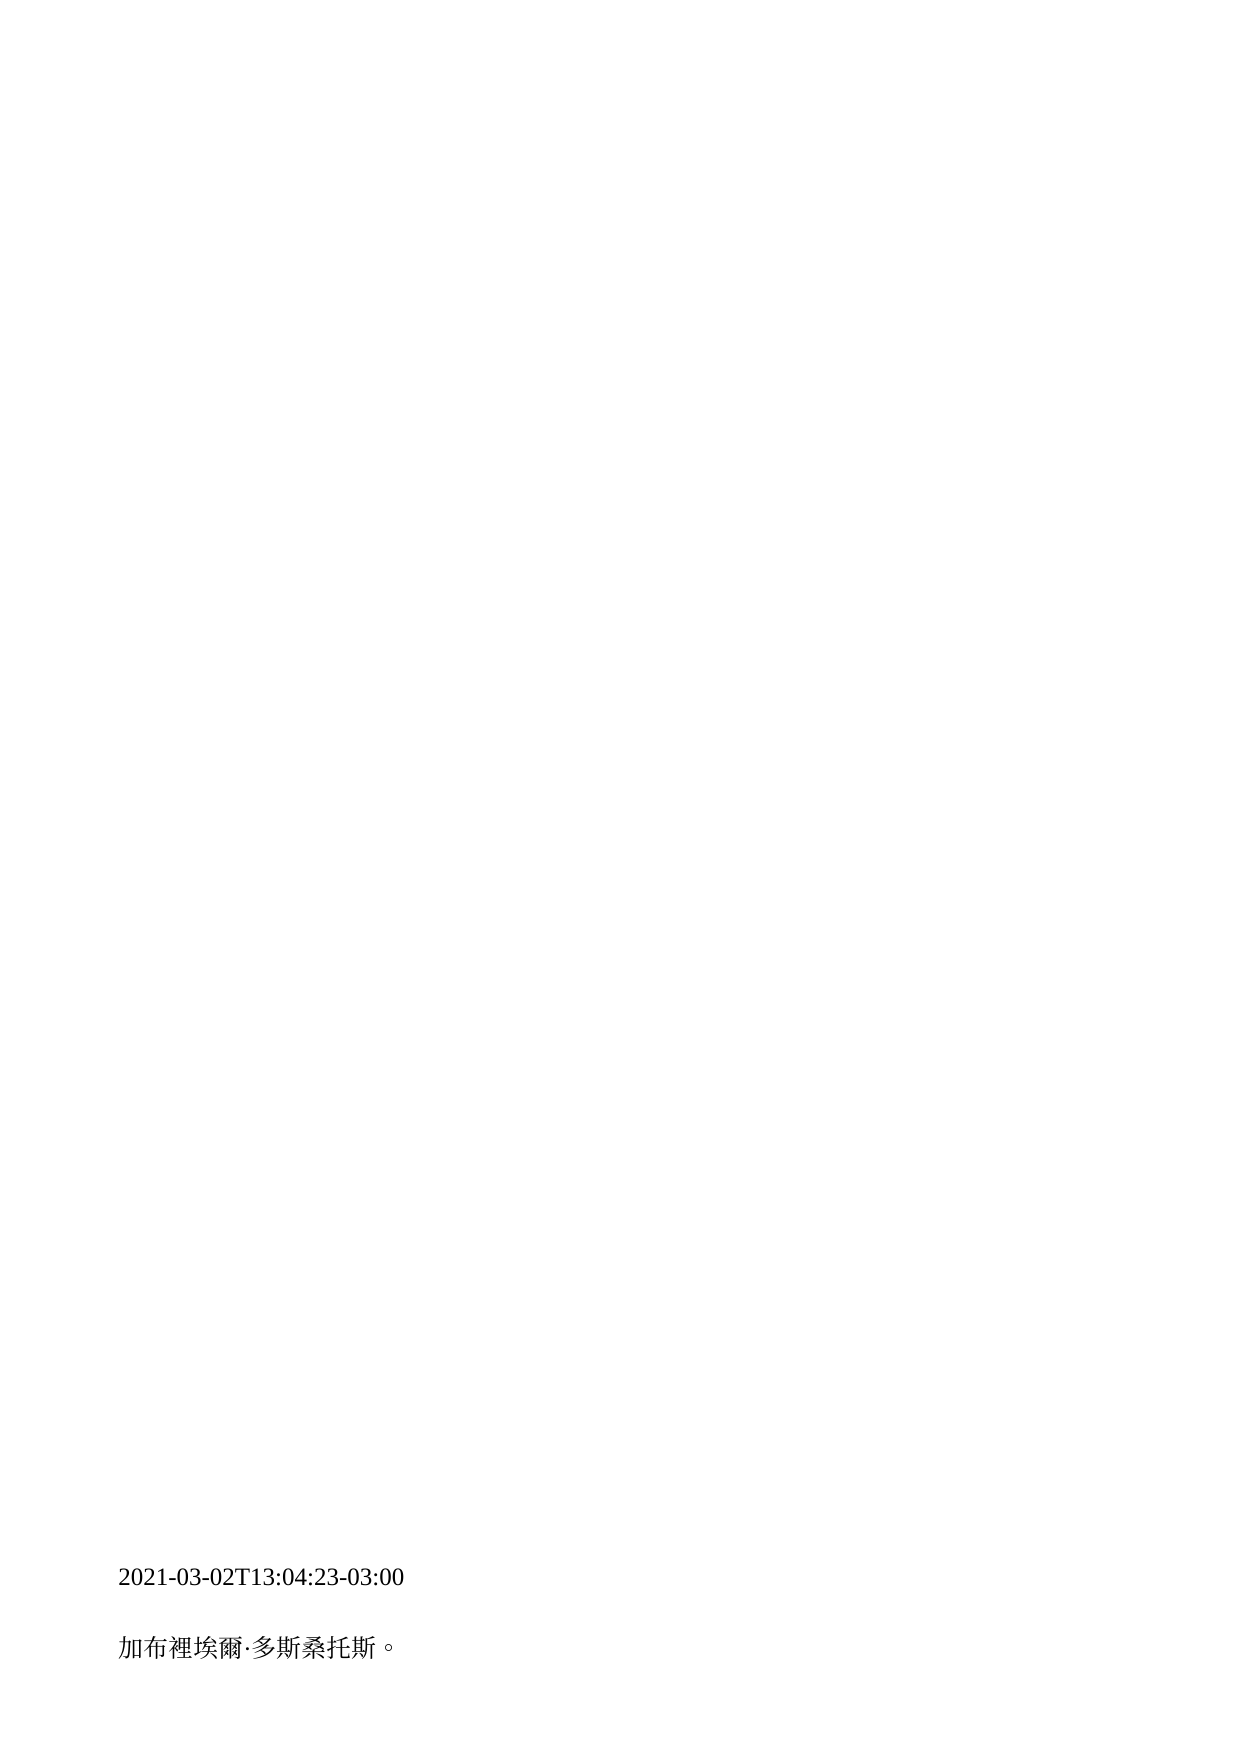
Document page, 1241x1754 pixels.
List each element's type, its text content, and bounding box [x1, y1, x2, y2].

text 2021-03-02T13:04:23-03:00 加布裡埃爾·多斯桑托斯。 ['/images/0-2021/03/國家/抗議-韋伯。'，'/images/0-2021/03/national/1 is arilson~santiago-21309594.webp'] 工人被下院議員打死後，群眾封閉了道路。照片：複製品。 里約大都會區聖貢薩洛Tribobo區Palha Seca社群居民關閉了連線大都會區和里約州北部的RJ-106公路。在2月28日週日下午的示威活動中，當地居民對另一名年輕工人的死亡感到憤怒，他們放火焚燒輪胎並封鎖道路。 兩個方向的交通都停止了，直到凌晨5:30左右才被放行，警察不得不趕到現場。 抗議是針對21歲的阿里森聖地亞哥的死亡。2002年2月28日凌晨5點半左右，阿里森在一位朋友的工作車內被謀殺，兩人前往這名年輕人擔任加油站服務員的加油站。這名年輕人獲救後被送往阿爾貝託託雷斯州立醫院（熱火隊），但他沒有抵抗自己的傷勢。 武警在社群內開槍的同時，阿里森也被槍殺，照片上顯示的是一個安全攝像頭。在照片中，警察似乎在射殺幾名騎摩托車的年輕人。 阿里爾森的妹妹安娜·卡羅萊納在醫學法律研究所譴責總理對聖貢卡爾沃社群居民實施的恐怖例行行動，根據她的槍聲和清晨的突襲是軍方在該地區的行動。 21歲的阿里森·聖地亞哥（Arilson Santiago）在上班途中被社群內的警察開槍打死。照片：複製品。 “什麼時候結束，我的上帝？工人快死了，我弟弟21歲。他要工作三個月了。什麼時候結束？殺死無辜的人。不是流彈。子彈就是在那裡發現的。那是一生中只有一次的致命一擊，每天早上五點三十六分他們都在那裡。他們每天都向你開槍。星期天，星期六，一週中的某一天。。。他們在那裡很常見。如果是在上課時間呢？昨天是一天，明天可能是兩三天，什麼時候結束？”妹妹生氣地說。 這位修女還要求伸張正義，並要求懲罰殺害阿里森的凶手“我要伸張正義！我哥哥不是流浪漢！他是個勤奮的人，誠實！”他總結道。 這名年輕人的父親阿里斯蒂德·平託（Aristides Pinto）說，沒有交火，只有警察在他兒子被殺時開槍：“沒有交火，只有警察開槍抓住了我兒子。我甚至不能報告那一刻是什麼樣子，”受害者的父親說。 在葬禮上，年輕人的叔叔反抗並譴責了針對里約熱內盧貧民窟黑人和貧困青年的種族滅絕政策：“那裡沒有動物，他是個工人。這傢伙今天早上上班死了，一群膽小鬼。他們都是懦夫，殺害工人。幸運的是，我有一個攝像頭，否則我會是另一個流浪漢誰把它的統計。“一個流浪漢死在那裡的貧民窟裡，”興奮的叔叔說。 3月11日，阿里森離開懷孕5個月的妻子，葬在聖貢卡爾沃的尼特羅伊公園公墓。 安全攝像頭的鏡頭顯示，軍官們在昨天被槍殺的年輕的阿里森·聖地亞哥遺址附近進行行動。IT350奧迪亞 字幕：DIA WhatsApp（98762-8248）。pic.twitter.com/AfSEGFbkuw報紙O Dia（@journalodia）2021年3月1日 [118, 1529, 1181, 1665]
